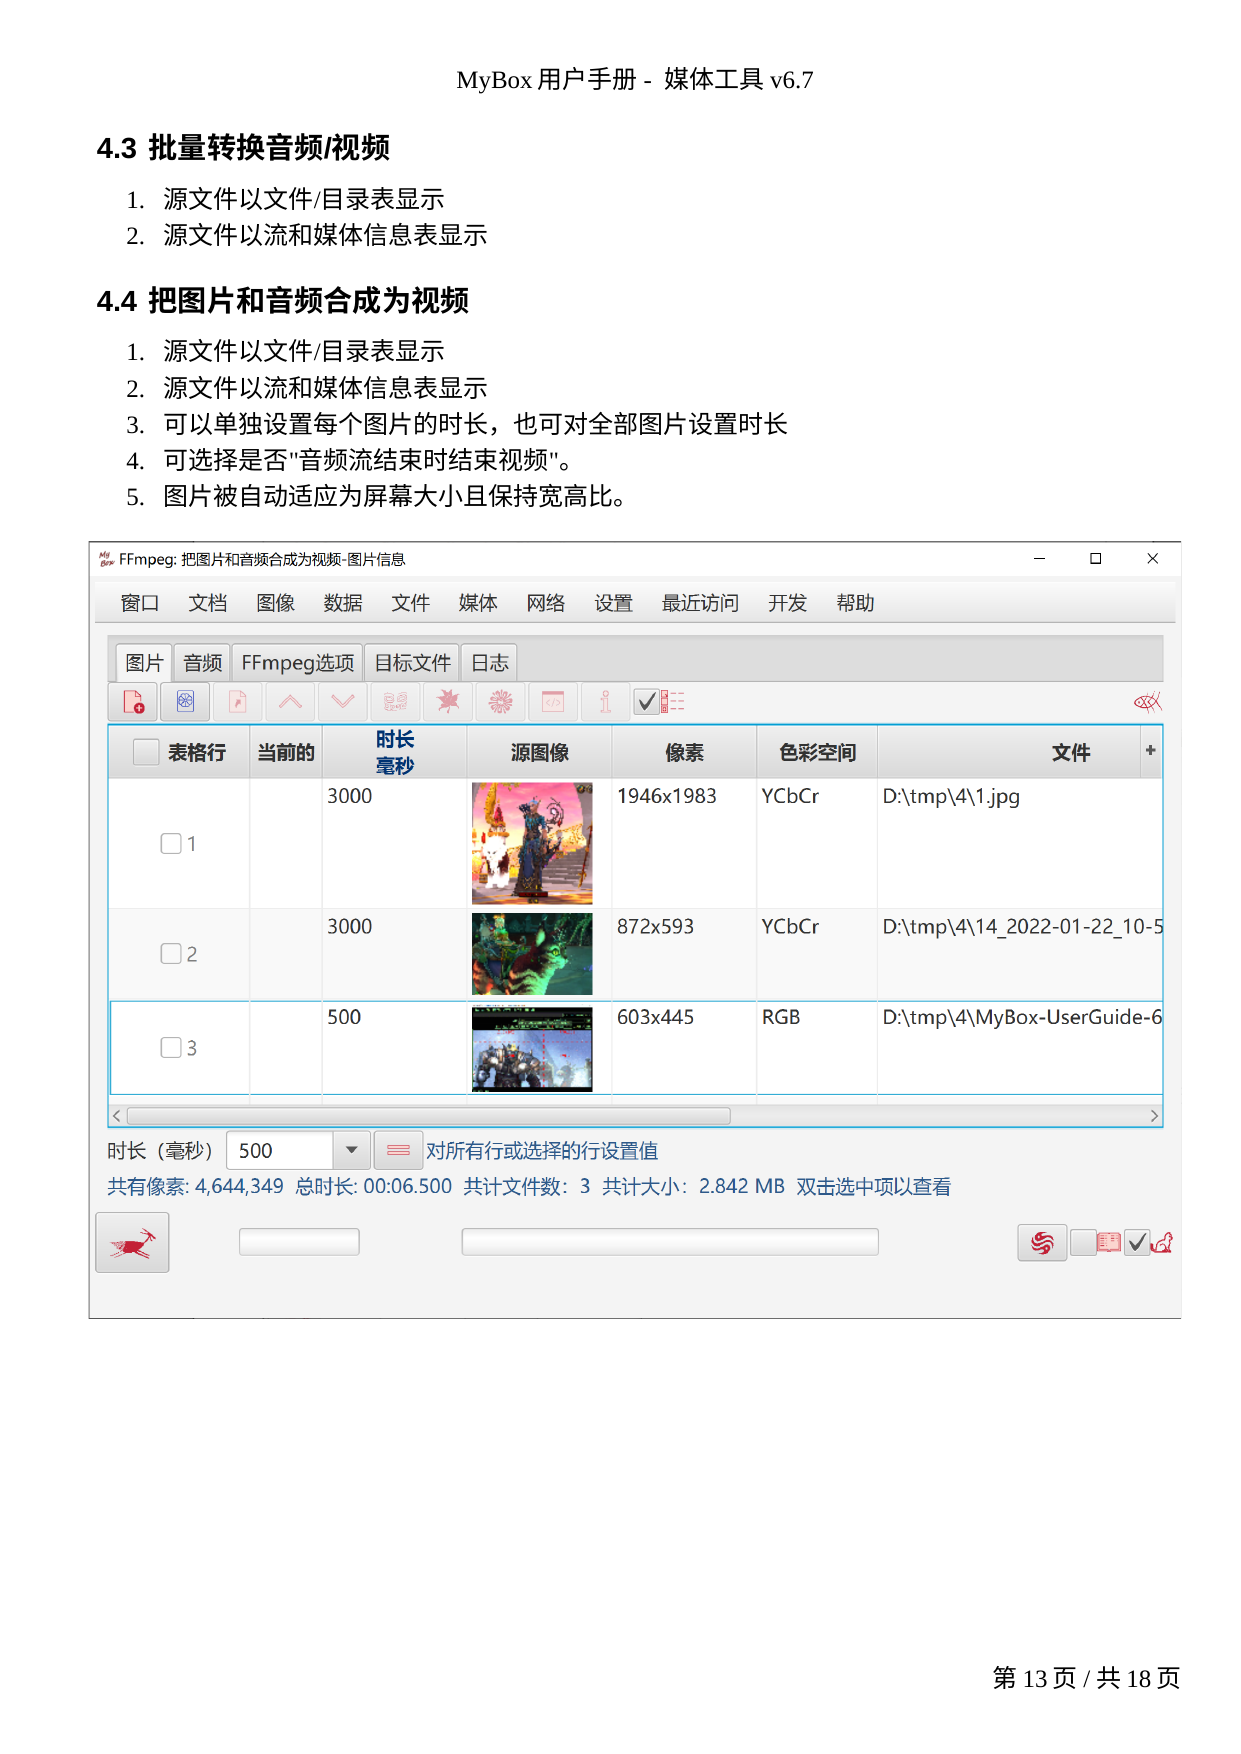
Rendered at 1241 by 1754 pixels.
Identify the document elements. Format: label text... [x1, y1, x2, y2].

list 图片被自动适应为屏幕大小且保持宽高比。 [126, 477, 1181, 513]
subtitle 批量转换音频/视频 [88, 125, 1181, 167]
list 源文件以流和媒体信息表显示 [126, 368, 1181, 404]
list 可以单独设置每个图片的时长，也可对全部图片设置时长 [126, 404, 1181, 441]
picture [88, 541, 1182, 1319]
list 源文件以流和媒体信息表显示 [126, 216, 1181, 252]
list 源文件以文件/目录表显示 [126, 332, 1181, 368]
list 源文件以文件/目录表显示 [126, 179, 1181, 216]
subtitle 把图片和音频合成为视频 [88, 277, 1181, 319]
list 可选择是否"音频流结束时结束视频"。 [126, 441, 1181, 477]
